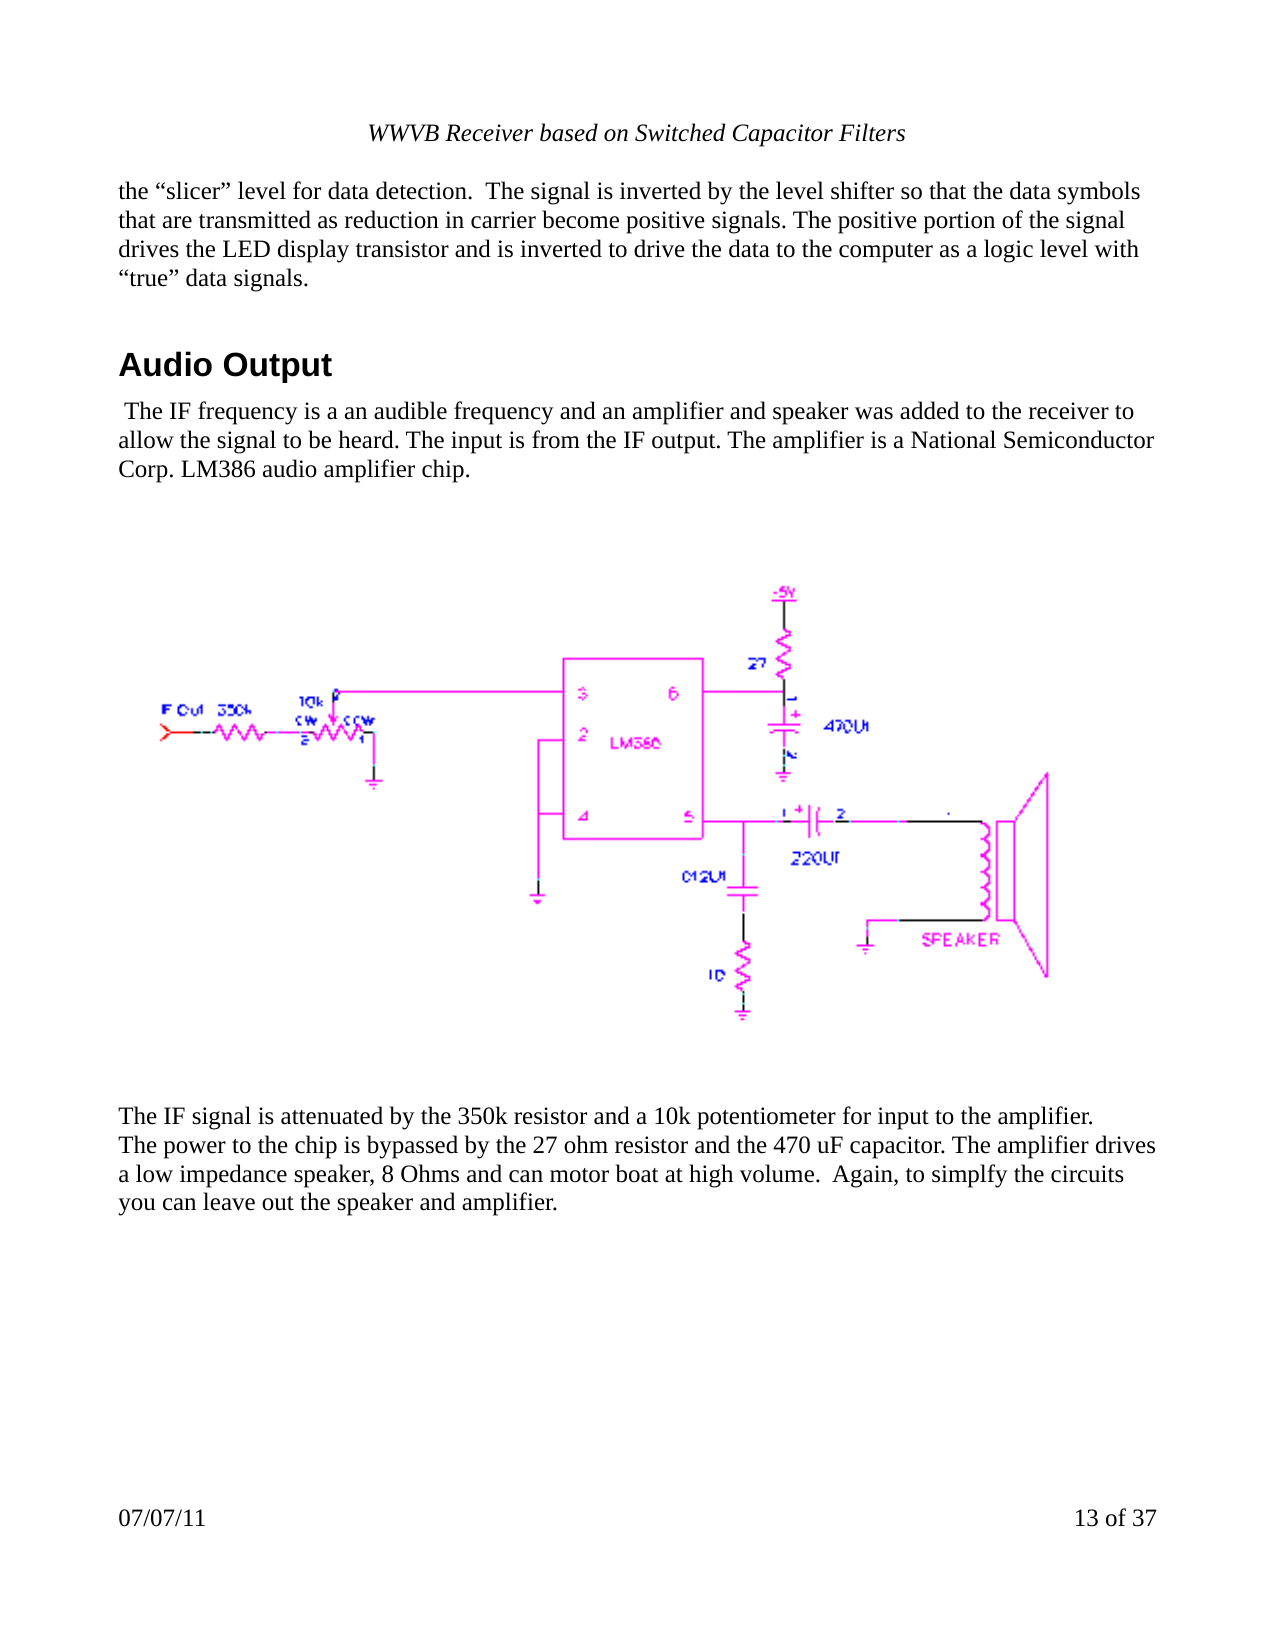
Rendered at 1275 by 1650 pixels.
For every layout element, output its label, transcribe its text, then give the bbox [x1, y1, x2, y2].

text The IF signal is attenuated by the 350k resistor and a 10k potentiometer for input to the amplifier. [118, 1102, 1157, 1130]
text The power to the chip is bypassed by the 27 ohm resistor and the 470 uF capacitor. The amplifier drives a low impedance speaker, 8 Ohms and can motor boat at high volume. Again, to simplfy the circuits you can leave out the speaker and amplifier. [118, 1130, 1157, 1216]
text The IF frequency is a an audible frequency and an amplifier and speaker was added to the receiver to allow the signal to be heard. The input is from the IF output. The amplifier is a National Semiconductor Corp. LM386 audio amplifier chip. [118, 396, 1157, 482]
text the “slicer” level for data detection. The signal is inverted by the level shifter so that the data symbols that are transmitted as reduction in carrier become positive signals. The positive portion of the signal drives the LED display transistor and is inverted to drive the data to the computer as a logic level with “true” data signals. [118, 176, 1157, 291]
picture [118, 511, 1157, 1102]
subtitle Audio Output [118, 345, 1157, 384]
